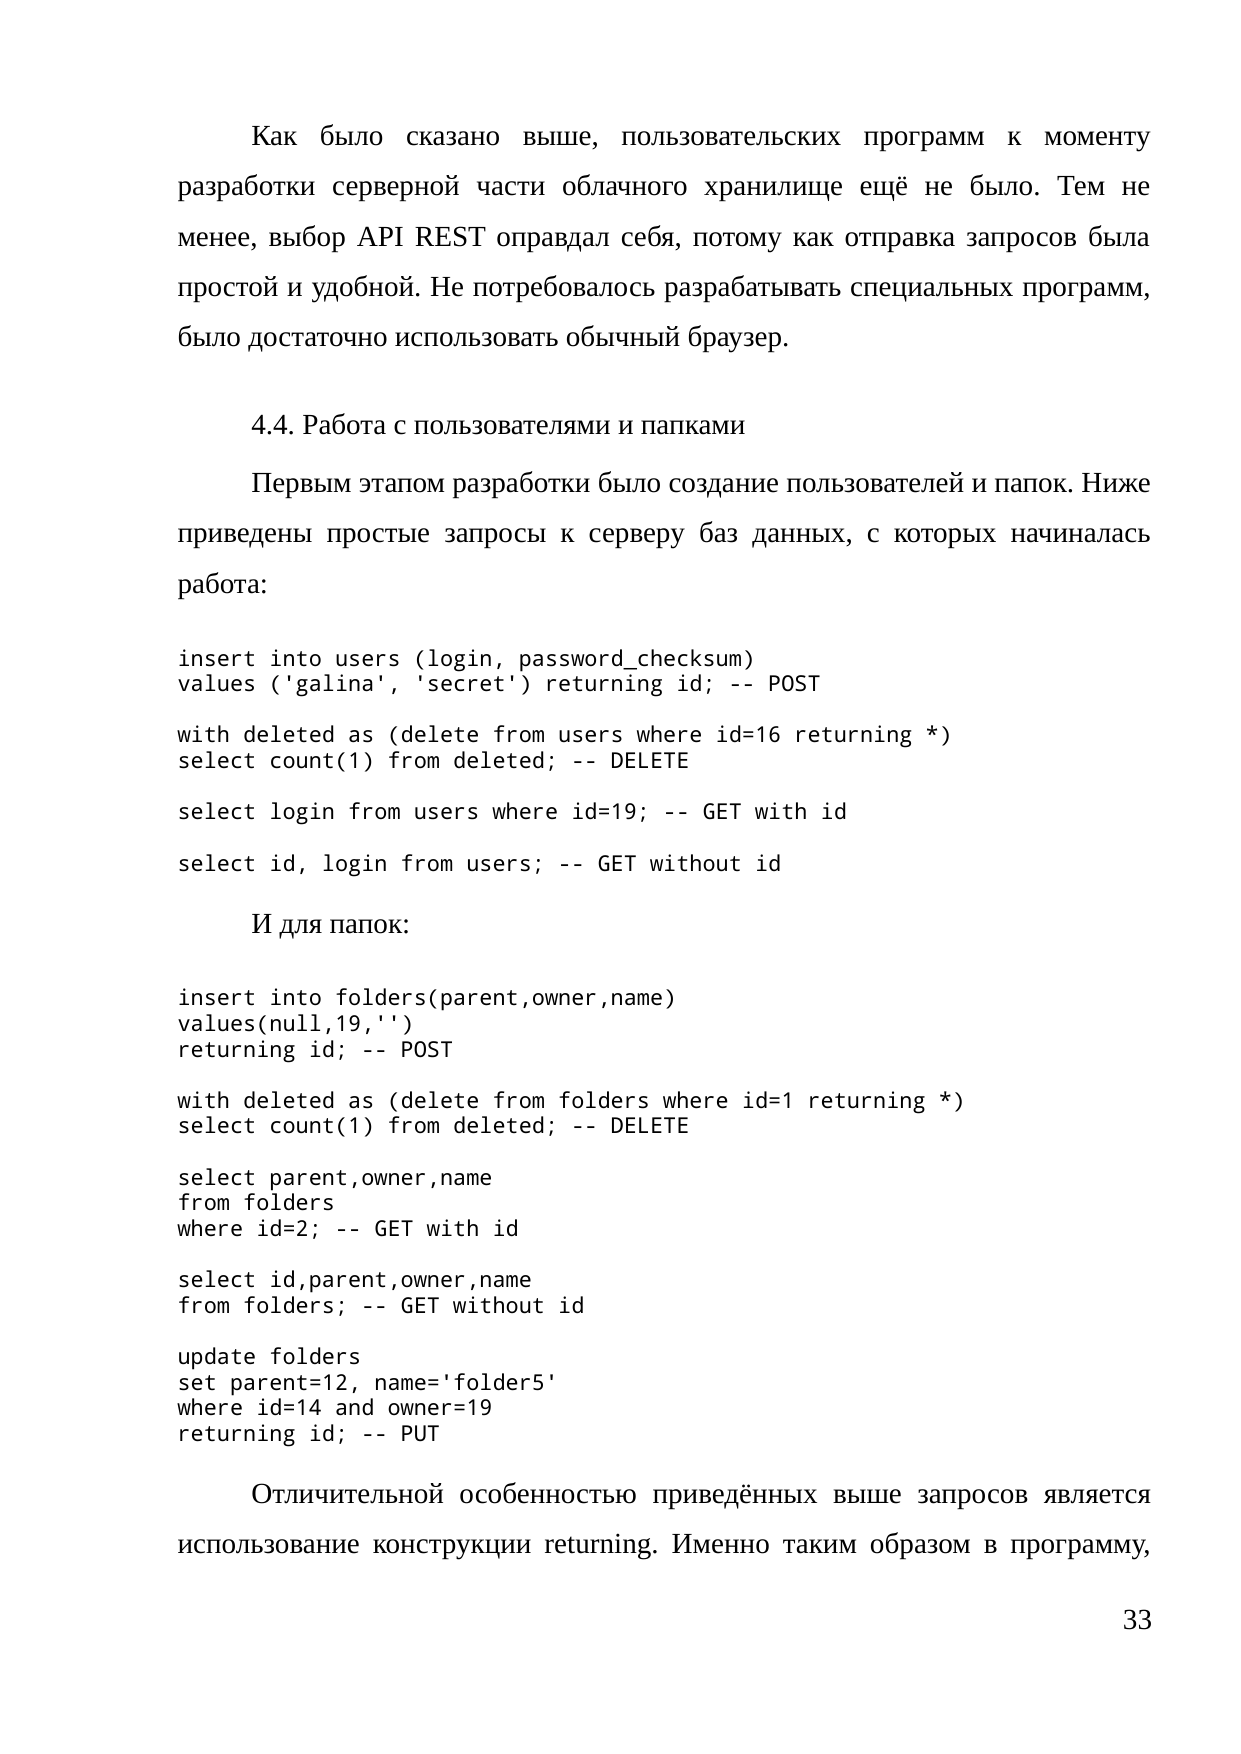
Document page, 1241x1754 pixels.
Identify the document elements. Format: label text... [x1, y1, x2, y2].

text with deleted as (delete from users where id=16 returning *) [177, 722, 1152, 748]
text set parent=12, name='folder5' [177, 1370, 1152, 1396]
text И для папок: [177, 906, 1152, 939]
text where id=14 and owner=19 [177, 1396, 1152, 1421]
text from folders; -- GET without id [177, 1293, 1152, 1319]
text values ('galina', 'secret') returning id; -- POST [177, 671, 1152, 697]
text select parent,owner,name [177, 1165, 1152, 1191]
text Как было сказано выше, пользовательских программ к моменту разработки серверной части облачного хранилище ещё не было. Тем не менее, выбор API REST оправдал себя, потому как отправка запросов была простой и удобной. Не потребовалось разрабатывать специальных программ, было достаточно использовать обычный браузер. [177, 118, 1152, 353]
text Отличительной особенностью приведённых выше запросов является использование конструкции returning. Именно таким образом в программу, [177, 1476, 1152, 1560]
text select id,parent,owner,name [177, 1267, 1152, 1293]
text update folders [177, 1344, 1152, 1370]
text values(null,19,'') [177, 1011, 1152, 1037]
text returning id; -- PUT [177, 1421, 1152, 1447]
text select id, login from users; -- GET without id [177, 851, 1152, 876]
text from folders [177, 1191, 1152, 1216]
subtitle 4.4. Работа с пользователями и папками [177, 407, 1152, 440]
text select count(1) from deleted; -- DELETE [177, 1114, 1152, 1139]
text where id=2; -- GET with id [177, 1216, 1152, 1242]
text insert into users (login, password_checksum) [177, 646, 1152, 671]
text select login from users where id=19; -- GET with id [177, 799, 1152, 825]
text Первым этапом разработки было создание пользователей и папок. Ниже приведены простые запросы к серверу баз данных, с которых начиналась работа: [177, 465, 1152, 599]
text returning id; -- POST [177, 1037, 1152, 1062]
text with deleted as (delete from folders where id=1 returning *) [177, 1088, 1152, 1114]
text insert into folders(parent,owner,name) [177, 986, 1152, 1011]
text select count(1) from deleted; -- DELETE [177, 748, 1152, 774]
